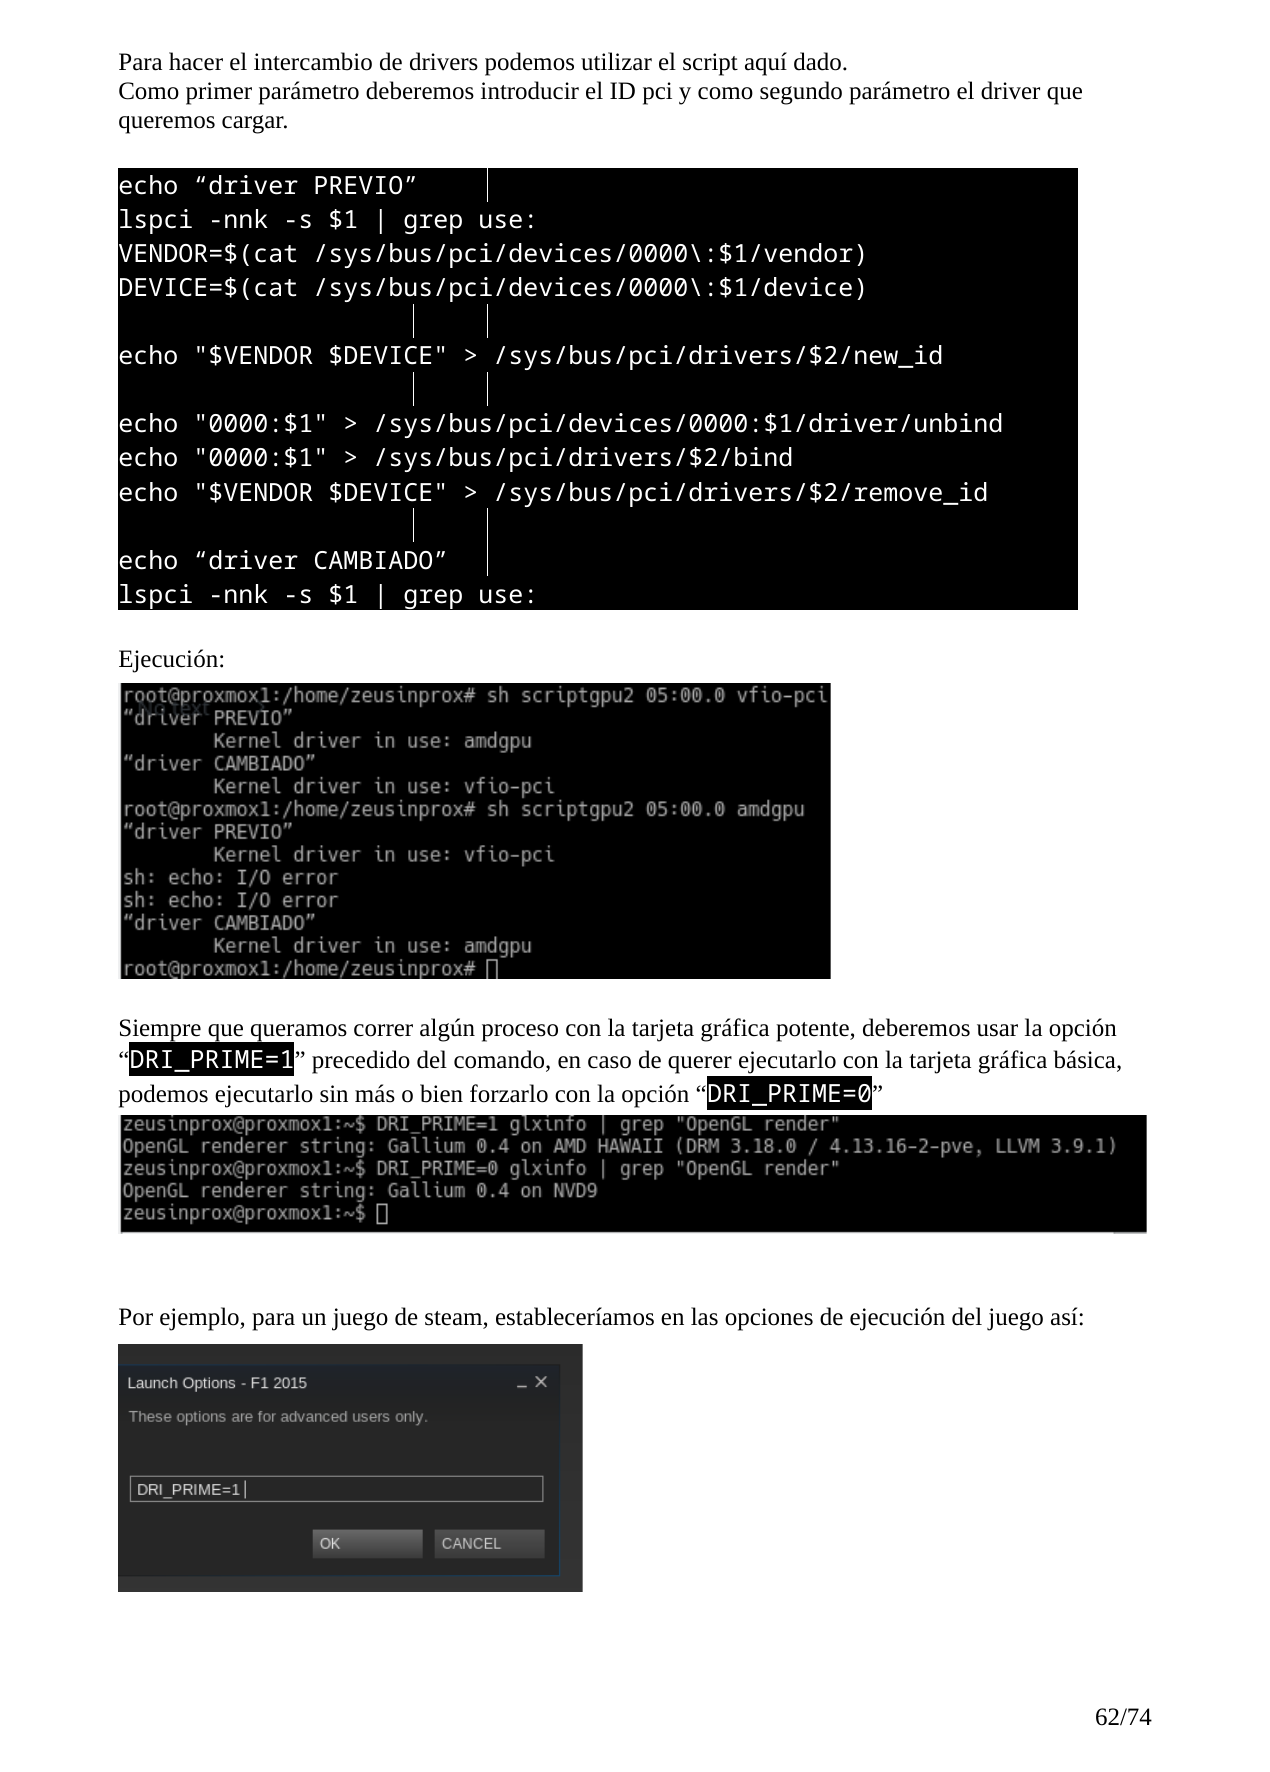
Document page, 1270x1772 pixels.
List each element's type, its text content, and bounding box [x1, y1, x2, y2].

text echo “driver CAMBIADO” lspci -nnk -s $1 | grep use: [118, 542, 1152, 610]
picture [118, 683, 831, 979]
text Siempre que queramos correr algún proceso con la tarjeta gráfica potente, deberemos usar la opción “DRI_PRIME=1” precedido del comando, en caso de querer ejecutarlo con la tarjeta gráfica básica, podemos ejecutarlo sin más o bien forzarlo con la opción “DRI_PRIME=0” [118, 1013, 1152, 1110]
text Para hacer el intercambio de drivers podemos utilizar el script aquí dado. [118, 47, 1152, 76]
picture [118, 1344, 583, 1592]
text Por ejemplo, para un juego de steam, estableceríamos en las opciones de ejecución del juego así: [118, 1302, 1152, 1331]
text echo “driver PREVIO” [118, 168, 1152, 202]
text VENDOR=$(cat /sys/bus/pci/devices/0000\:$1/vendor) DEVICE=$(cat /sys/bus/pci/devices/0000\:$1/device) echo "$VENDOR $DEVICE" > /sys/bus/pci/drivers/$2/new_id [118, 236, 1152, 372]
picture [118, 1115, 1147, 1234]
text lspci -nnk -s $1 | grep use: [118, 202, 1152, 236]
text echo "0000:$1" > /sys/bus/pci/devices/0000:$1/driver/unbind echo "0000:$1" > /sys/bus/pci/drivers/$2/bind echo "$VENDOR $DEVICE" > /sys/bus/pci/drivers/$2/remove_id [118, 372, 1152, 542]
text Ejecución: [118, 644, 1152, 673]
text Como primer parámetro deberemos introducir el ID pci y como segundo parámetro el driver que queremos cargar. [118, 76, 1152, 133]
